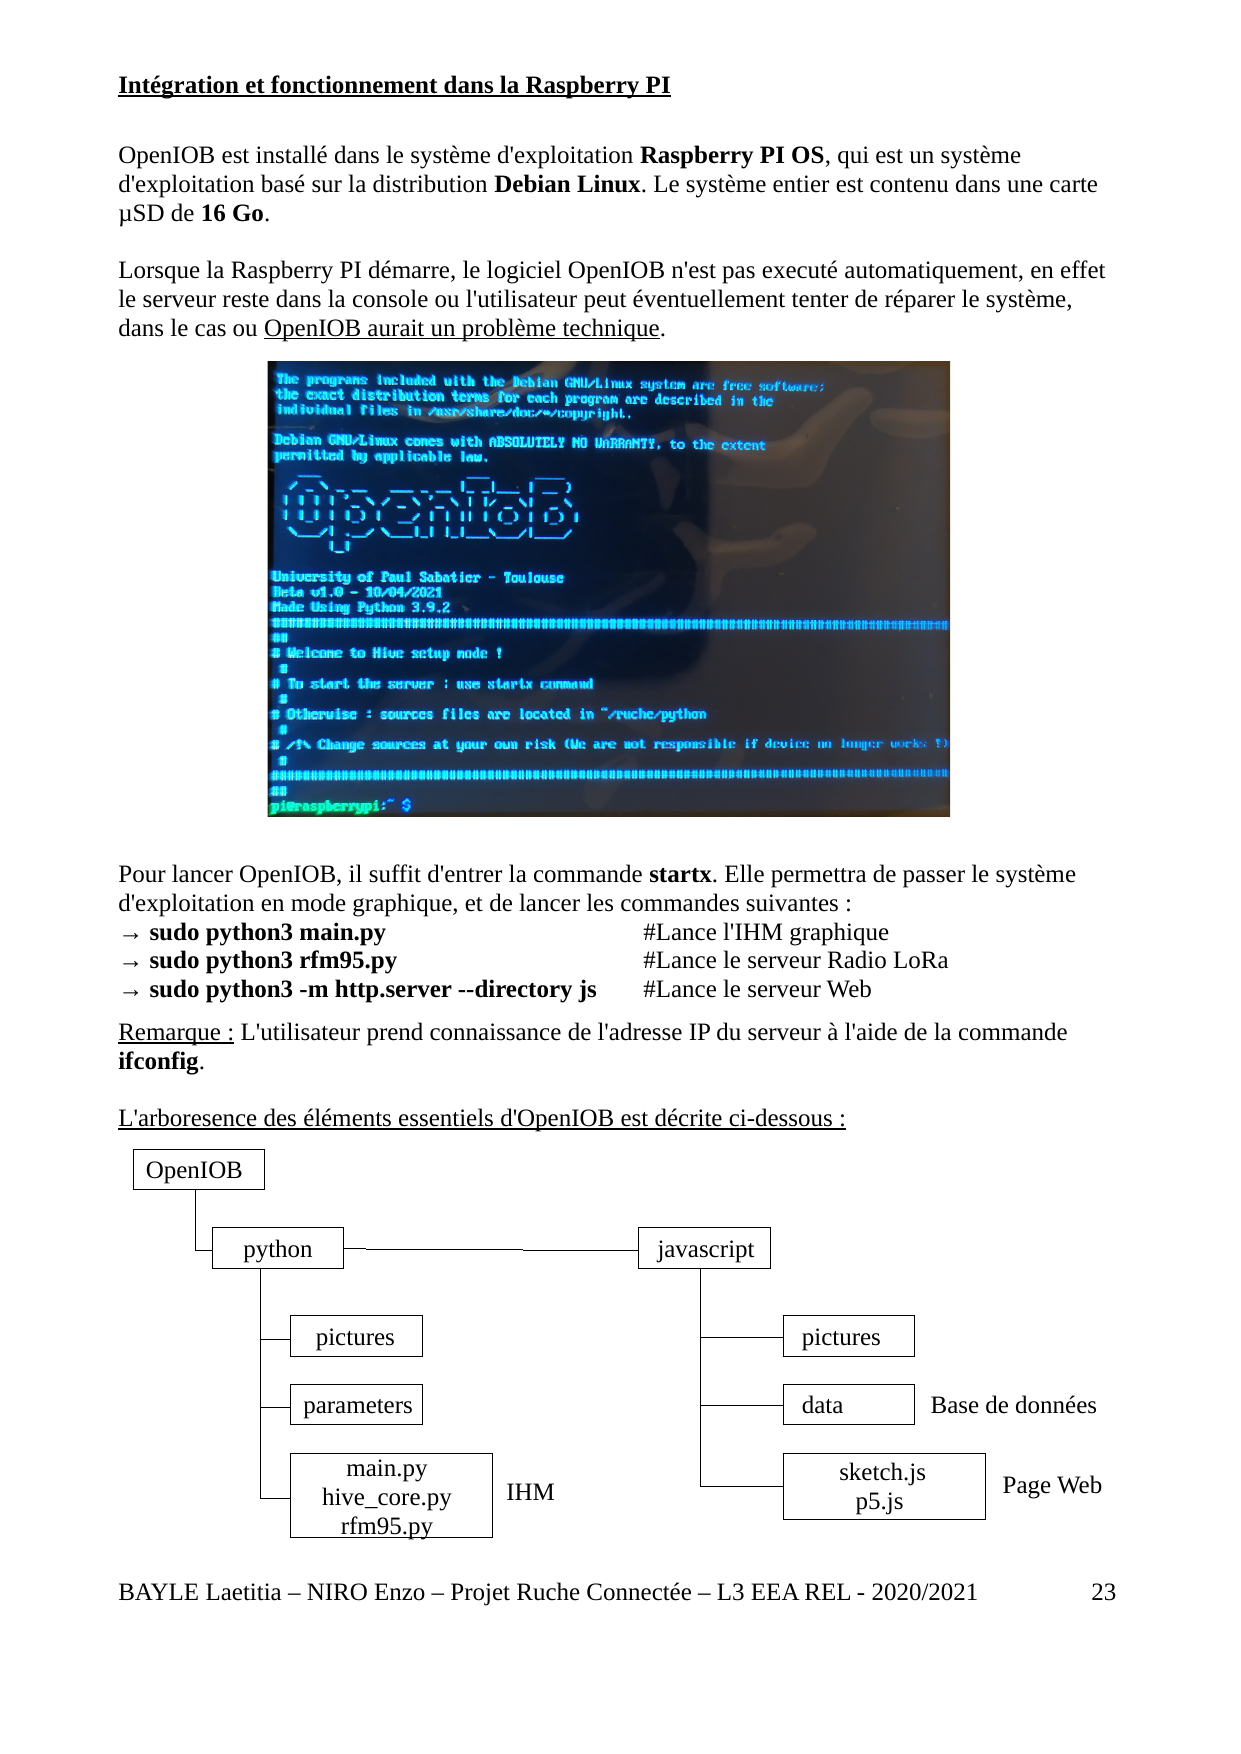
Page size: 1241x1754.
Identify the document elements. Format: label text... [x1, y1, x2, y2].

text IHM [506, 1477, 647, 1506]
text Base de données [930, 1390, 1122, 1419]
text L'arboresence des éléments essentiels d'OpenIOB est décrite ci-dessous : [118, 1103, 1122, 1132]
text → sudo python3 -m http.server --directory js #Lance le serveur Web [118, 974, 1122, 1003]
text Lorsque la Raspberry PI démarre, le logiciel OpenIOB n'est pas executé automatiquement, en effet le serveur reste dans la console ou l'utilisateur peut éventuellement tenter de réparer le système, dans le cas ou OpenIOB aurait un problème technique. [118, 255, 1122, 342]
text Page Web [1002, 1470, 1199, 1499]
text Remarque : L'utilisateur prend connaissance de l'adresse IP du serveur à l'aide de la commande ifconfig. [118, 1017, 1122, 1075]
text → sudo python3 main.py #Lance l'IHM graphique [118, 917, 1122, 945]
picture [267, 361, 951, 817]
text Pour lancer OpenIOB, il suffit d'entrer la commande startx. Elle permettra de passer le système d'exploitation en mode graphique, et de lancer les commandes suivantes : [118, 859, 1122, 917]
text OpenIOB est installé dans le système d'exploitation Raspberry PI OS, qui est un système d'exploitation basé sur la distribution Debian Linux. Le système entier est contenu dans une carte µSD de 16 Go. [118, 140, 1122, 227]
subtitle Intégration et fonctionnement dans la Raspberry PI [118, 70, 1122, 99]
text → sudo python3 rfm95.py #Lance le serveur Radio LoRa [118, 945, 1122, 974]
